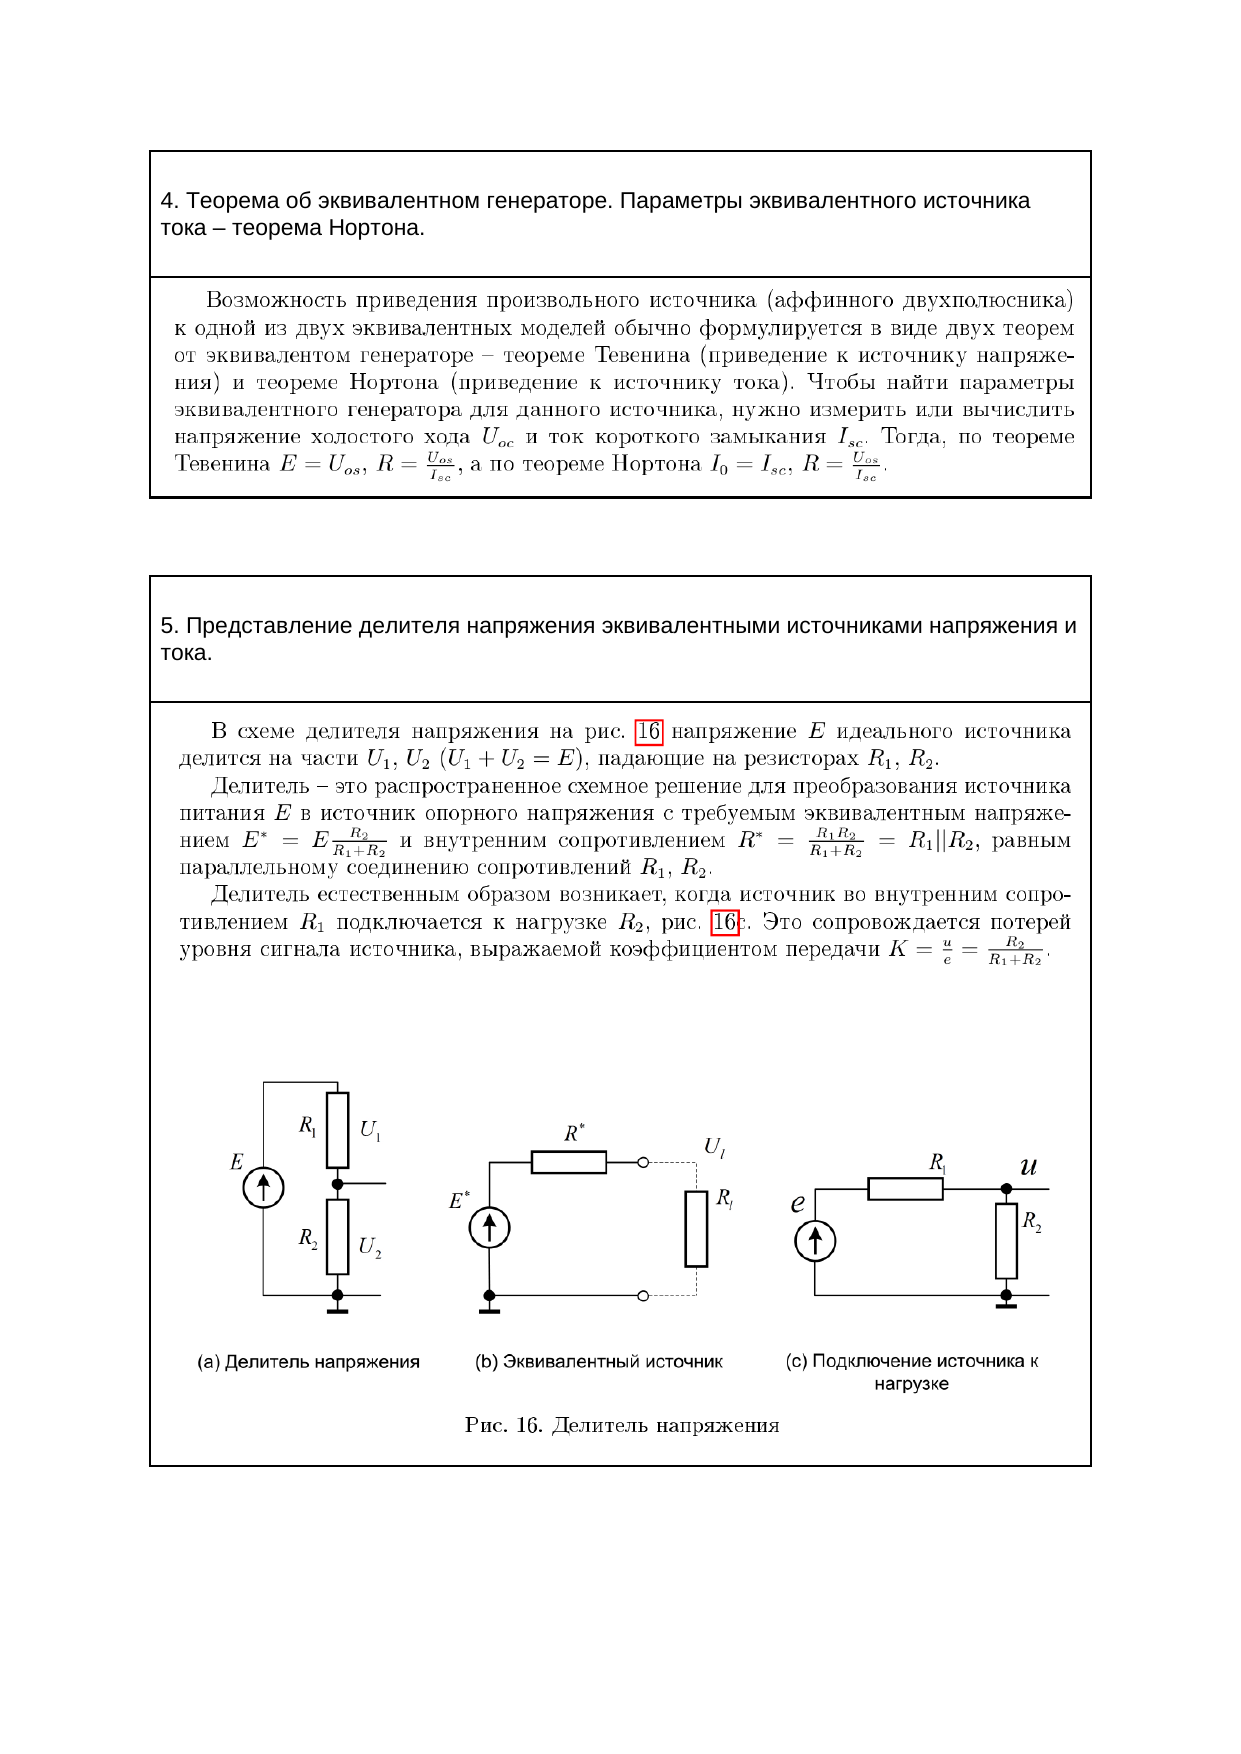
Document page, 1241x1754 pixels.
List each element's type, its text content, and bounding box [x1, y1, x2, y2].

picture [160, 288, 1078, 486]
table_header 4. Теорема об эквивалентном генераторе. Параметры эквивалентного источника тока – теорема Нортона. [151, 152, 1090, 276]
picture [160, 713, 1078, 1455]
table_header 5. Представление делителя напряжения эквивалентными источниками напряжения и тока. [151, 577, 1090, 701]
table_cell [151, 278, 1090, 496]
table_cell [151, 703, 1090, 1465]
